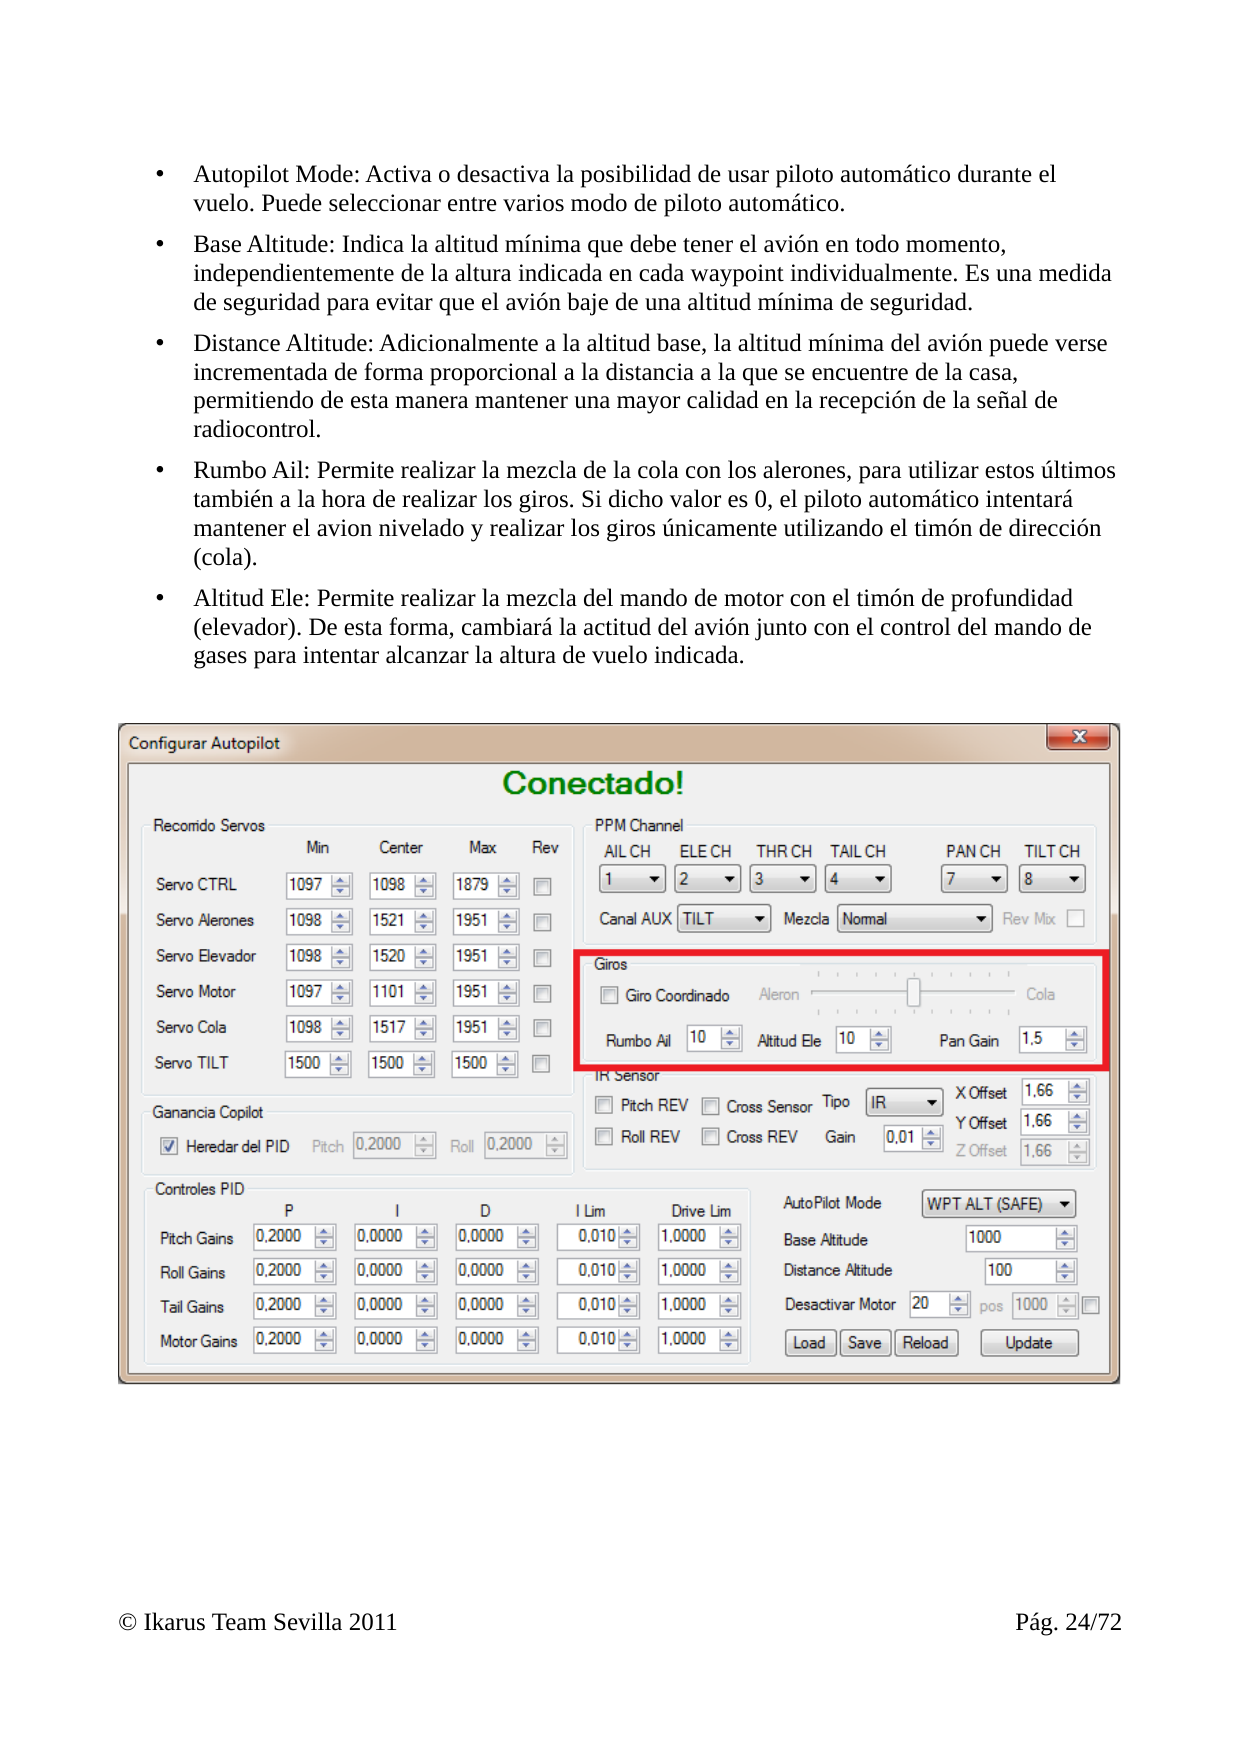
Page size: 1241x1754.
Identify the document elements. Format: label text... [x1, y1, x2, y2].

list Rumbo Ail: Permite realizar la mezcla de la cola con los alerones, para utilizar estos últimos también a la hora de realizar los giros. Si dicho valor es 0, el piloto automático intentará mantener el avion nivelado y realizar los giros únicamente utilizando el timón de dirección (cola). [156, 456, 1122, 571]
list Autopilot Mode: Activa o desactiva la posibilidad de usar piloto automático durante el vuelo. Puede seleccionar entre varios modo de piloto automático. [156, 159, 1122, 217]
list Base Altitude: Indica la altitud mínima que debe tener el avión en todo momento, independientemente de la altura indicada en cada waypoint individualmente. Es una medida de seguridad para evitar que el avión baje de una altitud mínima de seguridad. [156, 229, 1122, 316]
list Altitud Ele: Permite realizar la mezcla del mando de motor con el timón de profundidad (elevador). De esta forma, cambiará la actitud del avión junto con el control del mando de gases para intentar alcanzar la altura de vuelo indicada. [156, 583, 1122, 669]
list Distance Altitude: Adicionalmente a la altitud base, la altitud mínima del avión puede verse incrementada de forma proporcional a la distancia a la que se encuentre de la casa, permitiendo de esta manera mantener una mayor calidad en la recepción de la señal de radiocontrol. [156, 328, 1122, 443]
